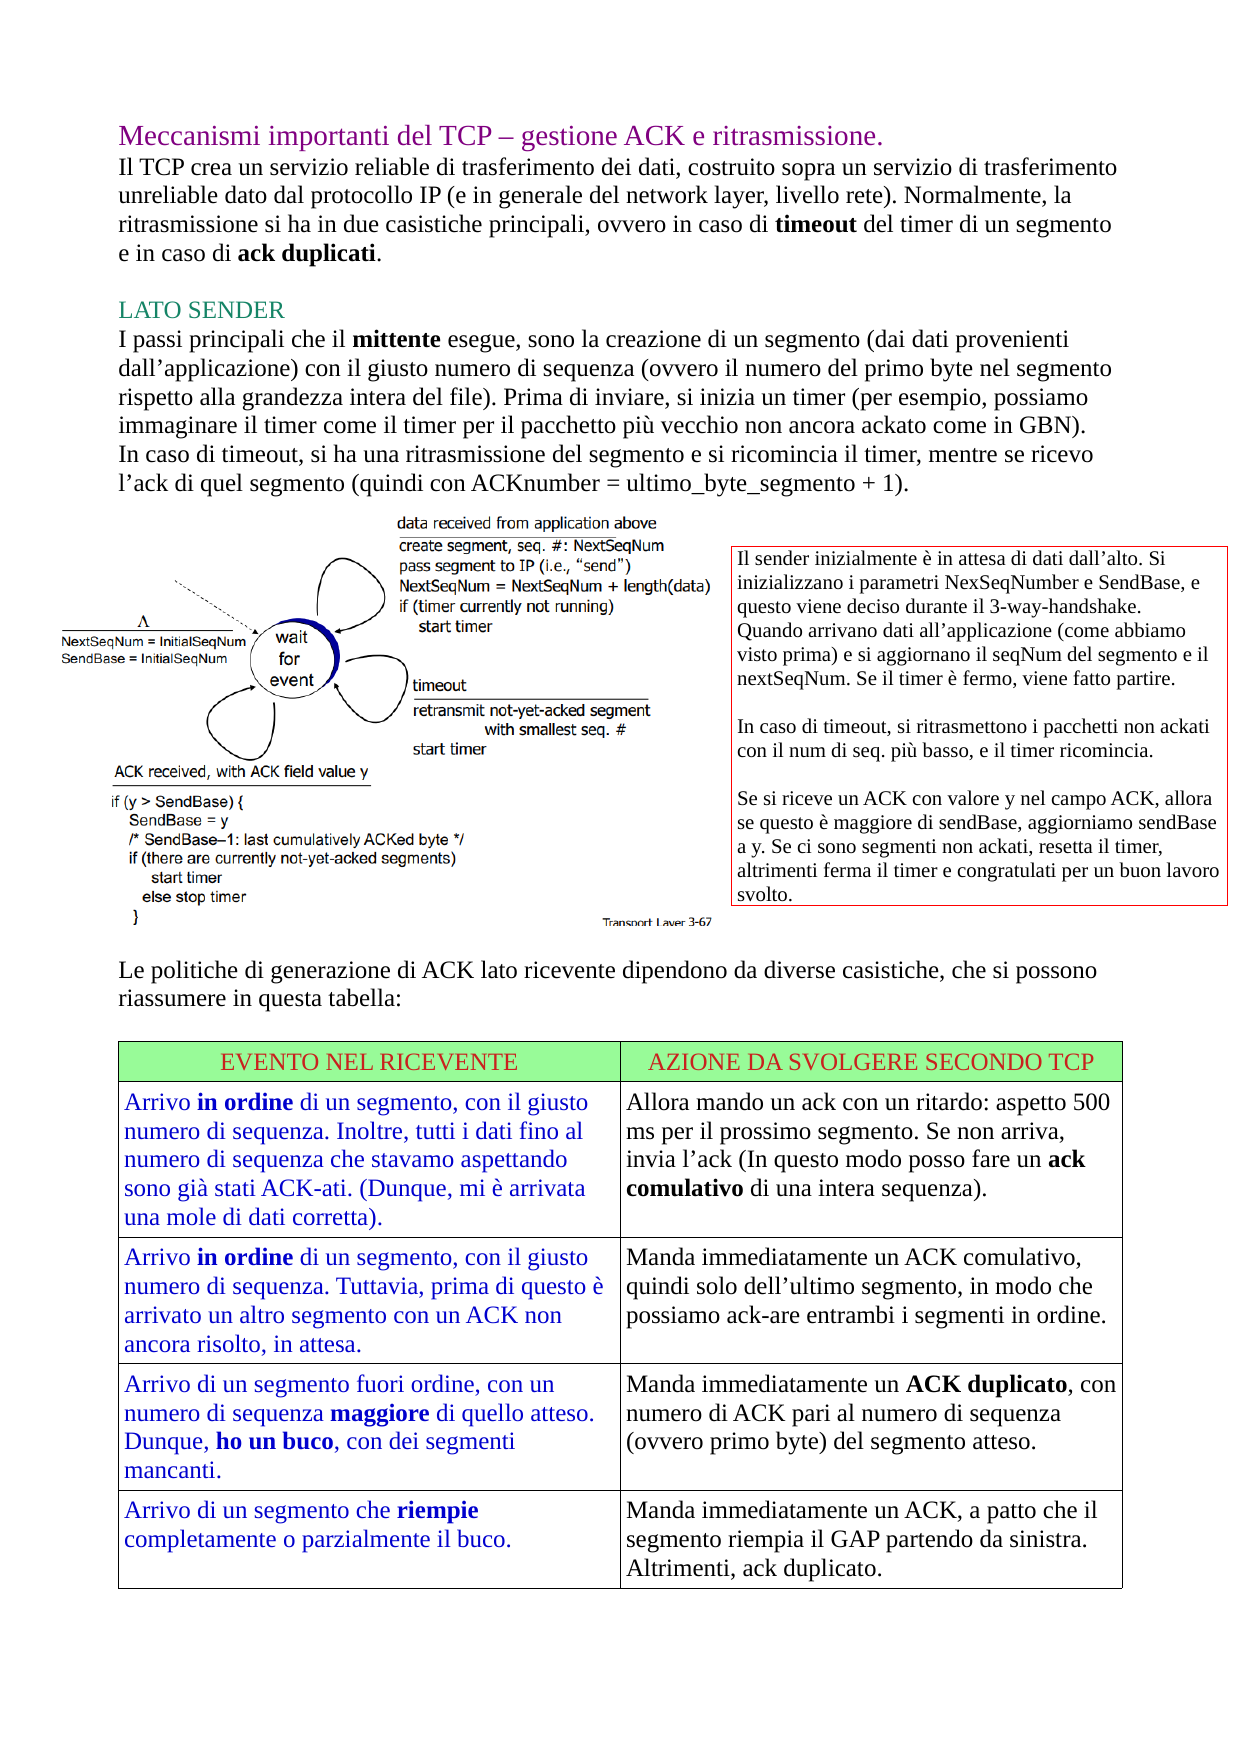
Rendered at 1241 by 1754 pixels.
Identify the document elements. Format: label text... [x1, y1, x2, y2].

text Il TCP crea un servizio reliable di trasferimento dei dati, costruito sopra un servizio di trasferimento unreliable dato dal protocollo IP (e in generale del network layer, livello rete). Normalmente, la ritrasmissione si ha in due casistiche principali, ovvero in caso di timeout del timer di un segmento e in caso di ack duplicati. [118, 152, 1122, 267]
table_cell Arrivo di un segmento fuori ordine, con un numero di sequenza maggiore di quello atteso. Dunque, ho un buco, con dei segmenti mancanti. [119, 1364, 620, 1490]
text I passi principali che il mittente esegue, sono la creazione di un segmento (dai dati provenienti dall’applicazione) con il giusto numero di sequenza (ovvero il numero del primo byte nel segmento rispetto alla grandezza intera del file). Prima di inviare, si inizia un timer (per esempio, possiamo immaginare il timer come il timer per il pacchetto più vecchio non ancora ackato come in GBN). In caso di timeout, si ha una ritrasmissione del segmento e si ricomincia il timer, mentre se ricevo l’ack di quel segmento (quindi con ACKnumber = ultimo_byte_segmento + 1). [118, 324, 1122, 497]
table_header EVENTO NEL RICEVENTE [119, 1042, 620, 1081]
table_cell Manda immediatamente un ACK comulativo, quindi solo dell’ultimo segmento, in modo che possiamo ack-are entrambi i segmenti in ordine. [621, 1238, 1122, 1363]
table_cell Allora mando un ack con un ritardo: aspetto 500 ms per il prossimo segmento. Se non arriva, invia l’ack (In questo modo posso fare un ack comulativo di una intera sequenza). [621, 1082, 1122, 1237]
table_cell Arrivo in ordine di un segmento, con il giusto numero di sequenza. Tuttavia, prima di questo è arrivato un altro segmento con un ACK non ancora risolto, in attesa. [119, 1238, 620, 1363]
table_cell Manda immediatamente un ACK duplicato, con numero di ACK pari al numero di sequenza (ovvero primo byte) del segmento atteso. [621, 1364, 1122, 1490]
table_cell Manda immediatamente un ACK, a patto che il segmento riempia il GAP partendo da sinistra. Altrimenti, ack duplicato. [621, 1491, 1122, 1587]
text Meccanismi importanti del TCP – gestione ACK e ritrasmissione. [118, 118, 1122, 152]
picture [54, 512, 715, 926]
table_header AZIONE DA SVOLGERE SECONDO TCP [621, 1042, 1122, 1081]
table_cell Arrivo di un segmento che riempie completamente o parzialmente il buco. [119, 1491, 620, 1587]
table_cell Arrivo in ordine di un segmento, con il giusto numero di sequenza. Inoltre, tutti i dati fino al numero di sequenza che stavamo aspettando sono già stati ACK-ati. (Dunque, mi è arrivata una mole di dati corretta). [119, 1082, 620, 1237]
text Le politiche di generazione di ACK lato ricevente dipendono da diverse casistiche, che si possono riassumere in questa tabella: [118, 955, 1122, 1012]
text LATO SENDER [118, 295, 1122, 324]
